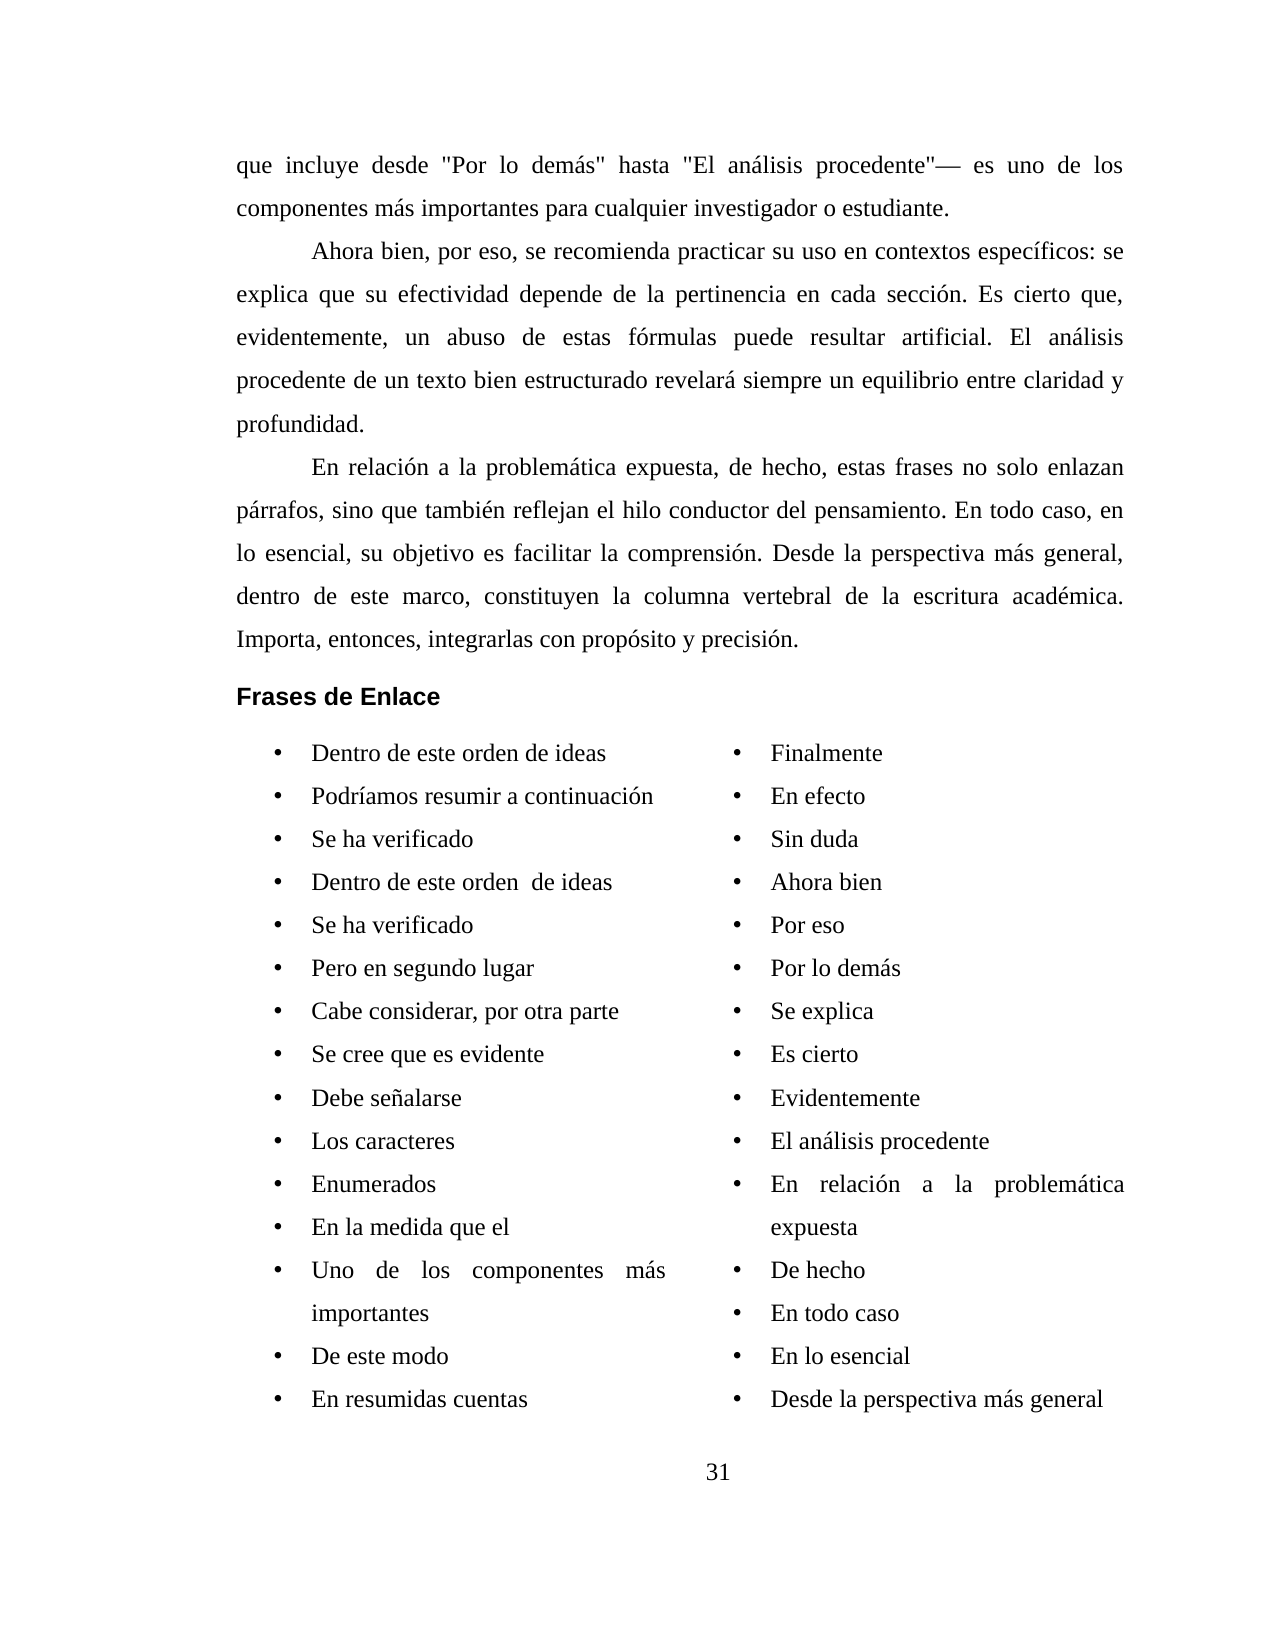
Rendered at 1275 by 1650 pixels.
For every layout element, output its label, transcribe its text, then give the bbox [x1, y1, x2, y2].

list En relación a la problemática expuesta [733, 1169, 1125, 1241]
list Por lo demás [733, 953, 1125, 982]
list Podríamos resumir a continuación [274, 781, 666, 809]
list Debe señalarse [274, 1083, 666, 1111]
text que incluye desde "Por lo demás" hasta "El análisis procedente"— es uno de los componentes más importantes para cualquier investigador o estudiante. [236, 150, 1125, 222]
list En resumidas cuentas [274, 1384, 666, 1413]
list Ahora bien [733, 867, 1125, 896]
list Finalmente [733, 738, 1125, 766]
list Cabe considerar, por otra parte [274, 996, 666, 1025]
list Sin duda [733, 824, 1125, 853]
list Uno de los componentes más importantes [274, 1255, 666, 1327]
list En efecto [733, 781, 1125, 809]
subtitle Frases de Enlace [236, 682, 1125, 711]
list Dentro de este orden de ideas [274, 867, 666, 896]
list Por eso [733, 910, 1125, 939]
list Se cree que es evidente [274, 1039, 666, 1068]
list En lo esencial [733, 1341, 1125, 1370]
list De este modo [274, 1341, 666, 1370]
list Dentro de este orden de ideas [274, 738, 666, 766]
text Ahora bien, por eso, se recomienda practicar su uso en contextos específicos: se explica que su efectividad depende de la pertinencia en cada sección. Es cierto que, evidentemente, un abuso de estas fórmulas puede resultar artificial. El análisis procedente de un texto bien estructurado revelará siempre un equilibrio entre claridad y profundidad. [236, 236, 1125, 437]
list Evidentemente [733, 1083, 1125, 1111]
list Se ha verificado [274, 824, 666, 853]
text En relación a la problemática expuesta, de hecho, estas frases no solo enlazan párrafos, sino que también reflejan el hilo conductor del pensamiento. En todo caso, en lo esencial, su objetivo es facilitar la comprensión. Desde la perspectiva más general, dentro de este marco, constituyen la columna vertebral de la escritura académica. Importa, entonces, integrarlas con propósito y precisión. [236, 452, 1125, 653]
list De hecho [733, 1255, 1125, 1284]
list Se explica [733, 996, 1125, 1025]
list Se ha verificado [274, 910, 666, 939]
list Enumerados [274, 1169, 666, 1198]
list En la medida que el [274, 1212, 666, 1241]
list Pero en segundo lugar [274, 953, 666, 982]
list Los caracteres [274, 1126, 666, 1154]
list El análisis procedente [733, 1126, 1125, 1154]
list Desde la perspectiva más general [733, 1384, 1125, 1413]
list En todo caso [733, 1298, 1125, 1327]
list Es cierto [733, 1039, 1125, 1068]
